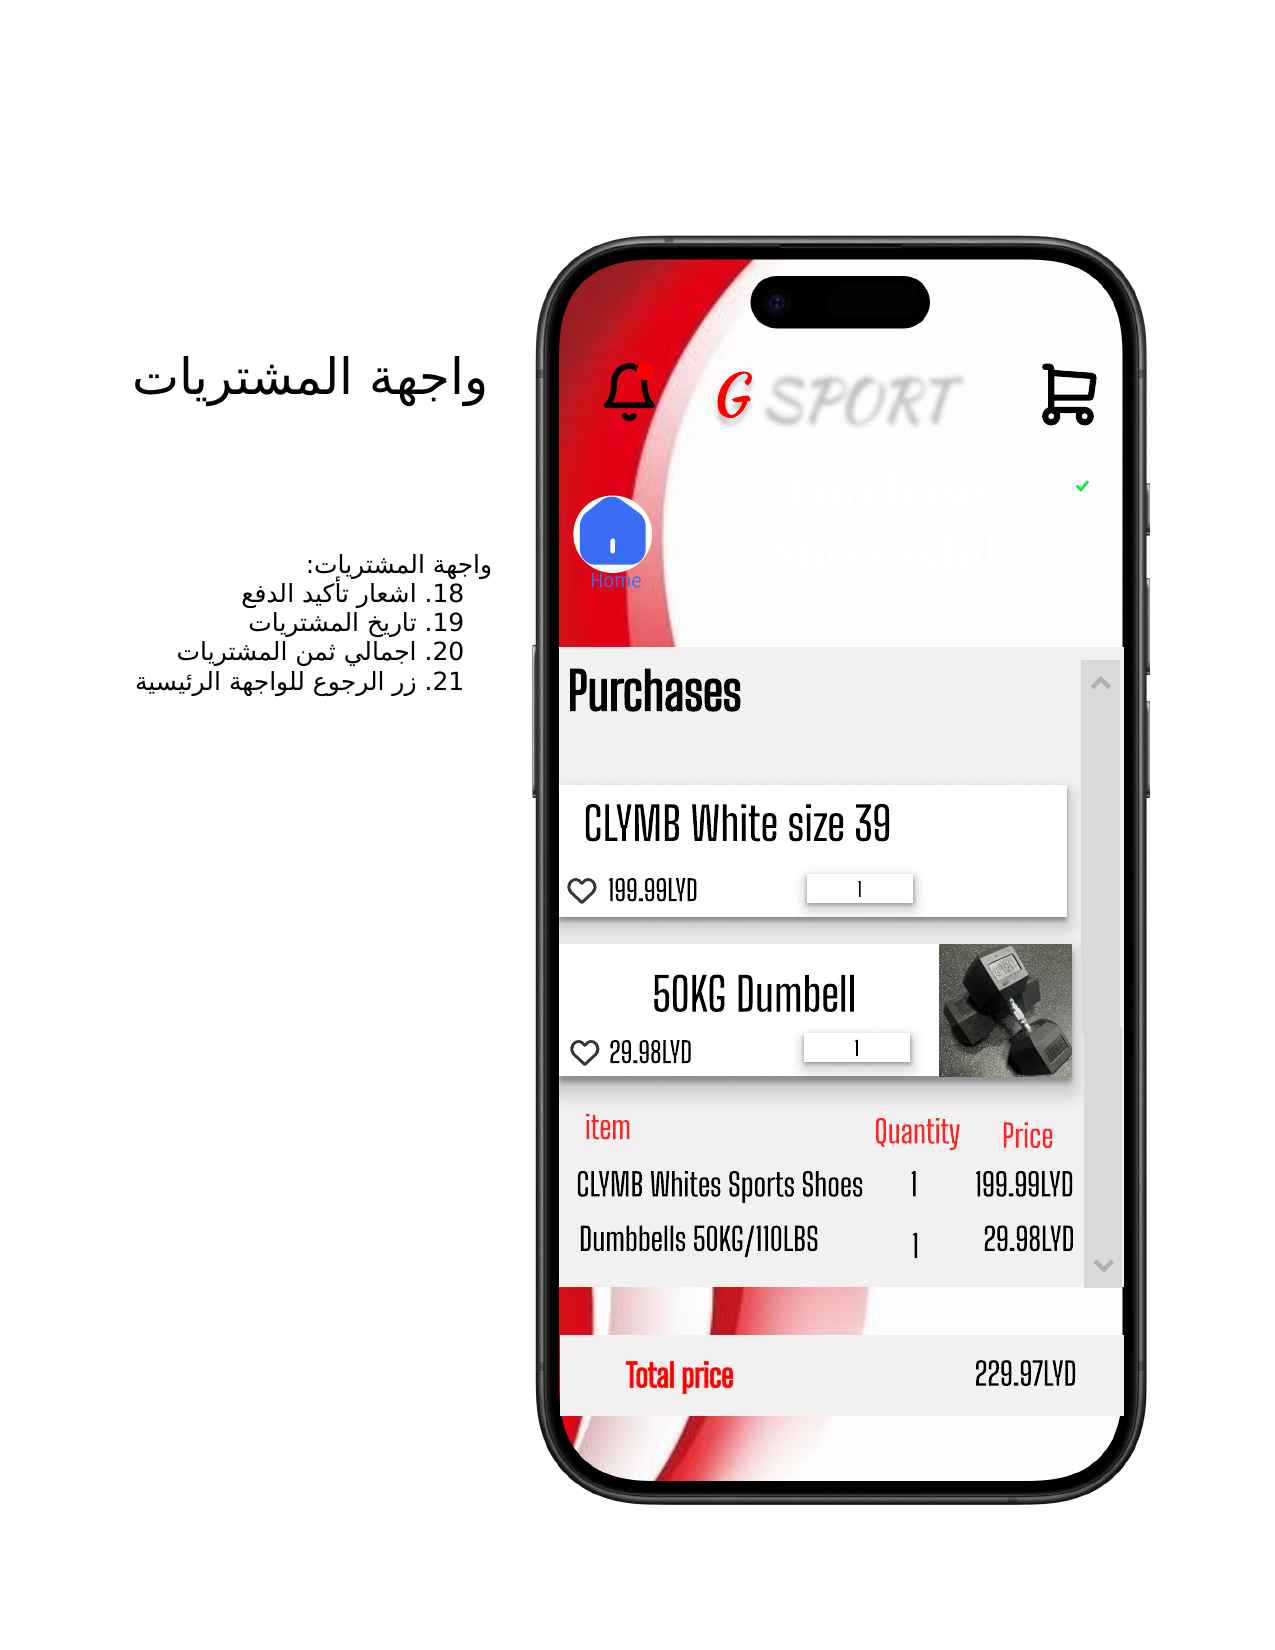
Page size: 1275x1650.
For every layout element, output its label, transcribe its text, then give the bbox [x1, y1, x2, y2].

text واجهة المشتريات: [118, 550, 502, 579]
list 19. تاريخ المشتريات [118, 608, 502, 638]
list 21. زر الرجوع للواجهة الرئيسية [118, 667, 502, 696]
list 18. اشعار تأكيد الدفع [118, 579, 502, 608]
list 20. اجمالي ثمن المشتريات [118, 638, 502, 667]
text واجهة المشتريات [118, 348, 502, 406]
